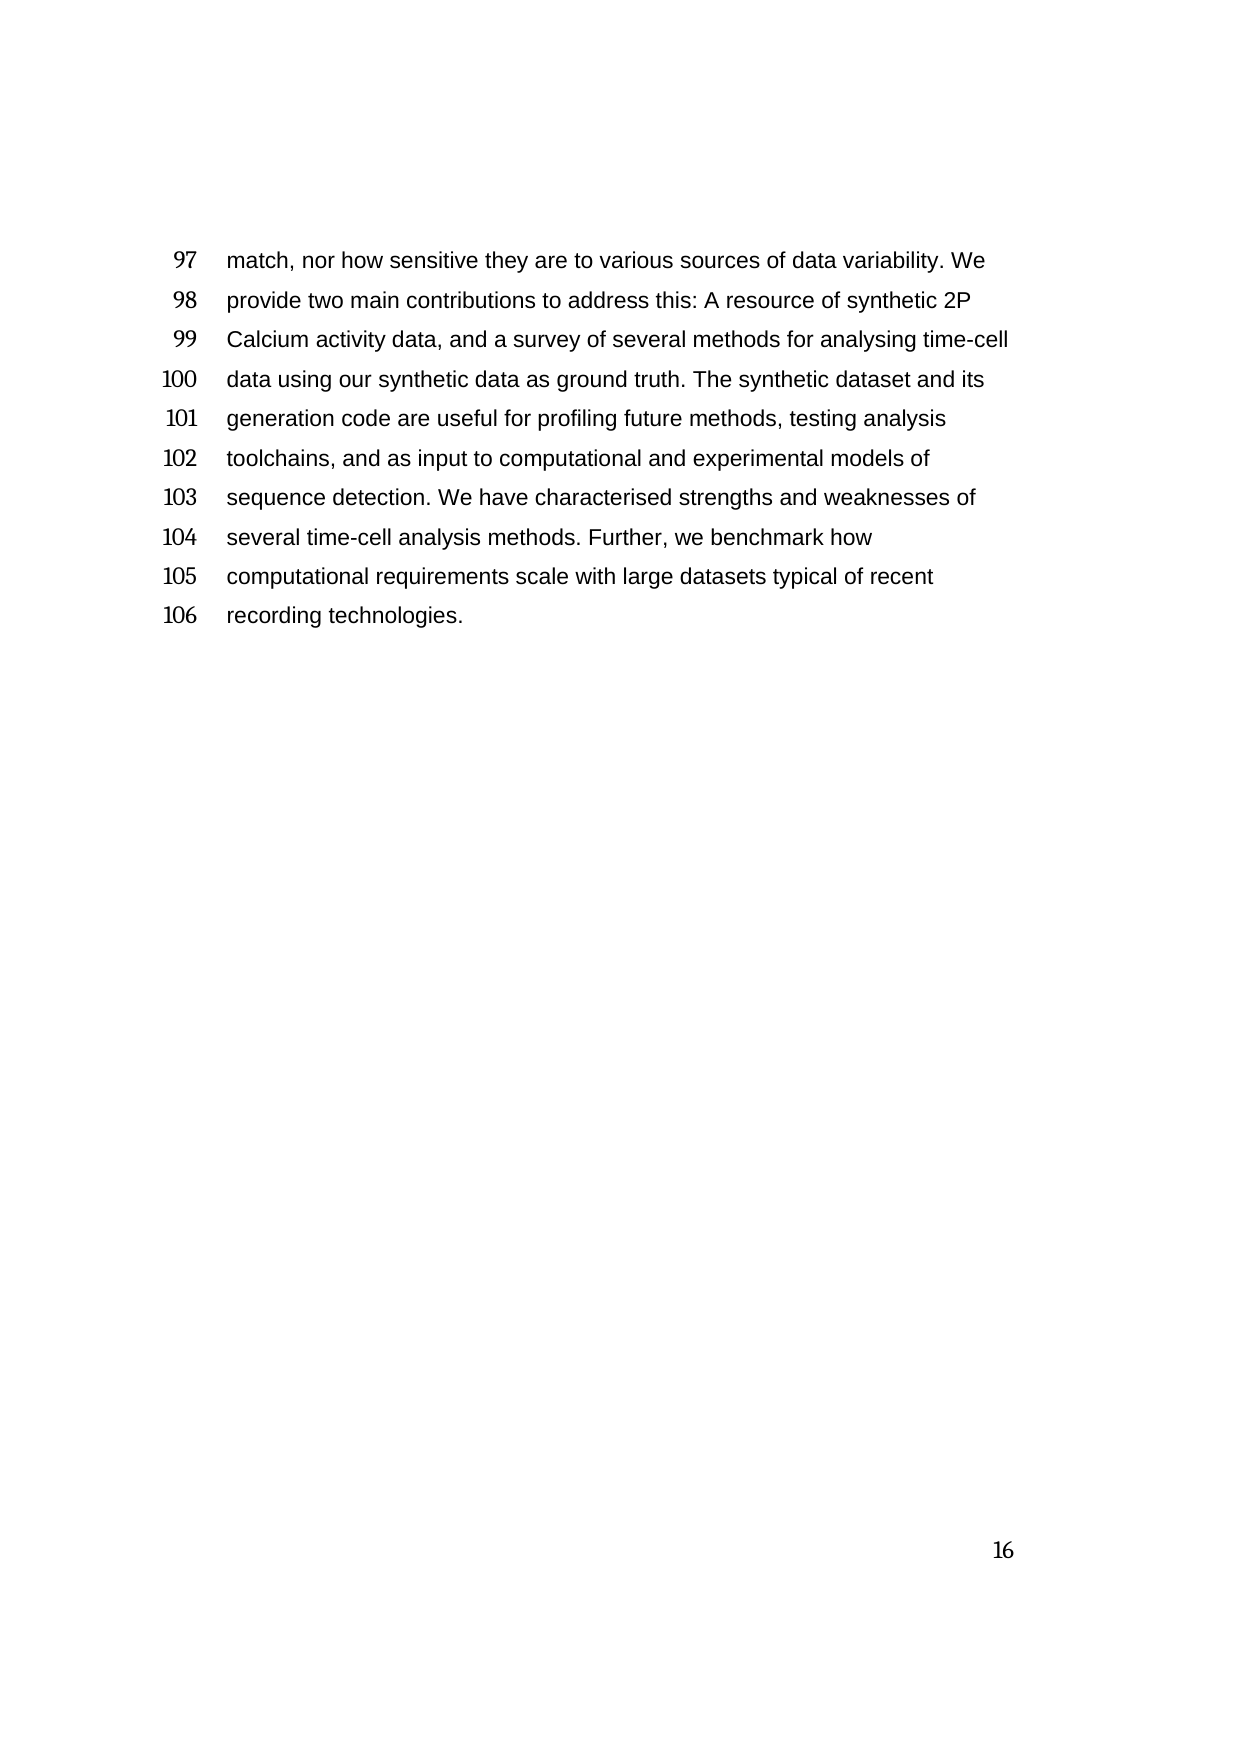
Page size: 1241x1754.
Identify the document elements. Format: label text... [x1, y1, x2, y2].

text match, nor how sensitive they are to various sources of data variability. We provide two main contributions to address this: A resource of synthetic 2P Calcium activity data, and a survey of several methods for analysing time-cell data using our synthetic data as ground truth. The synthetic dataset and its generation code are useful for profiling future methods, testing analysis toolchains, and as input to computational and experimental models of sequence detection. We have characterised strengths and weaknesses of several time-cell analysis methods. Further, we benchmark how computational requirements scale with large datasets typical of recent recording technologies. [226, 247, 1014, 629]
